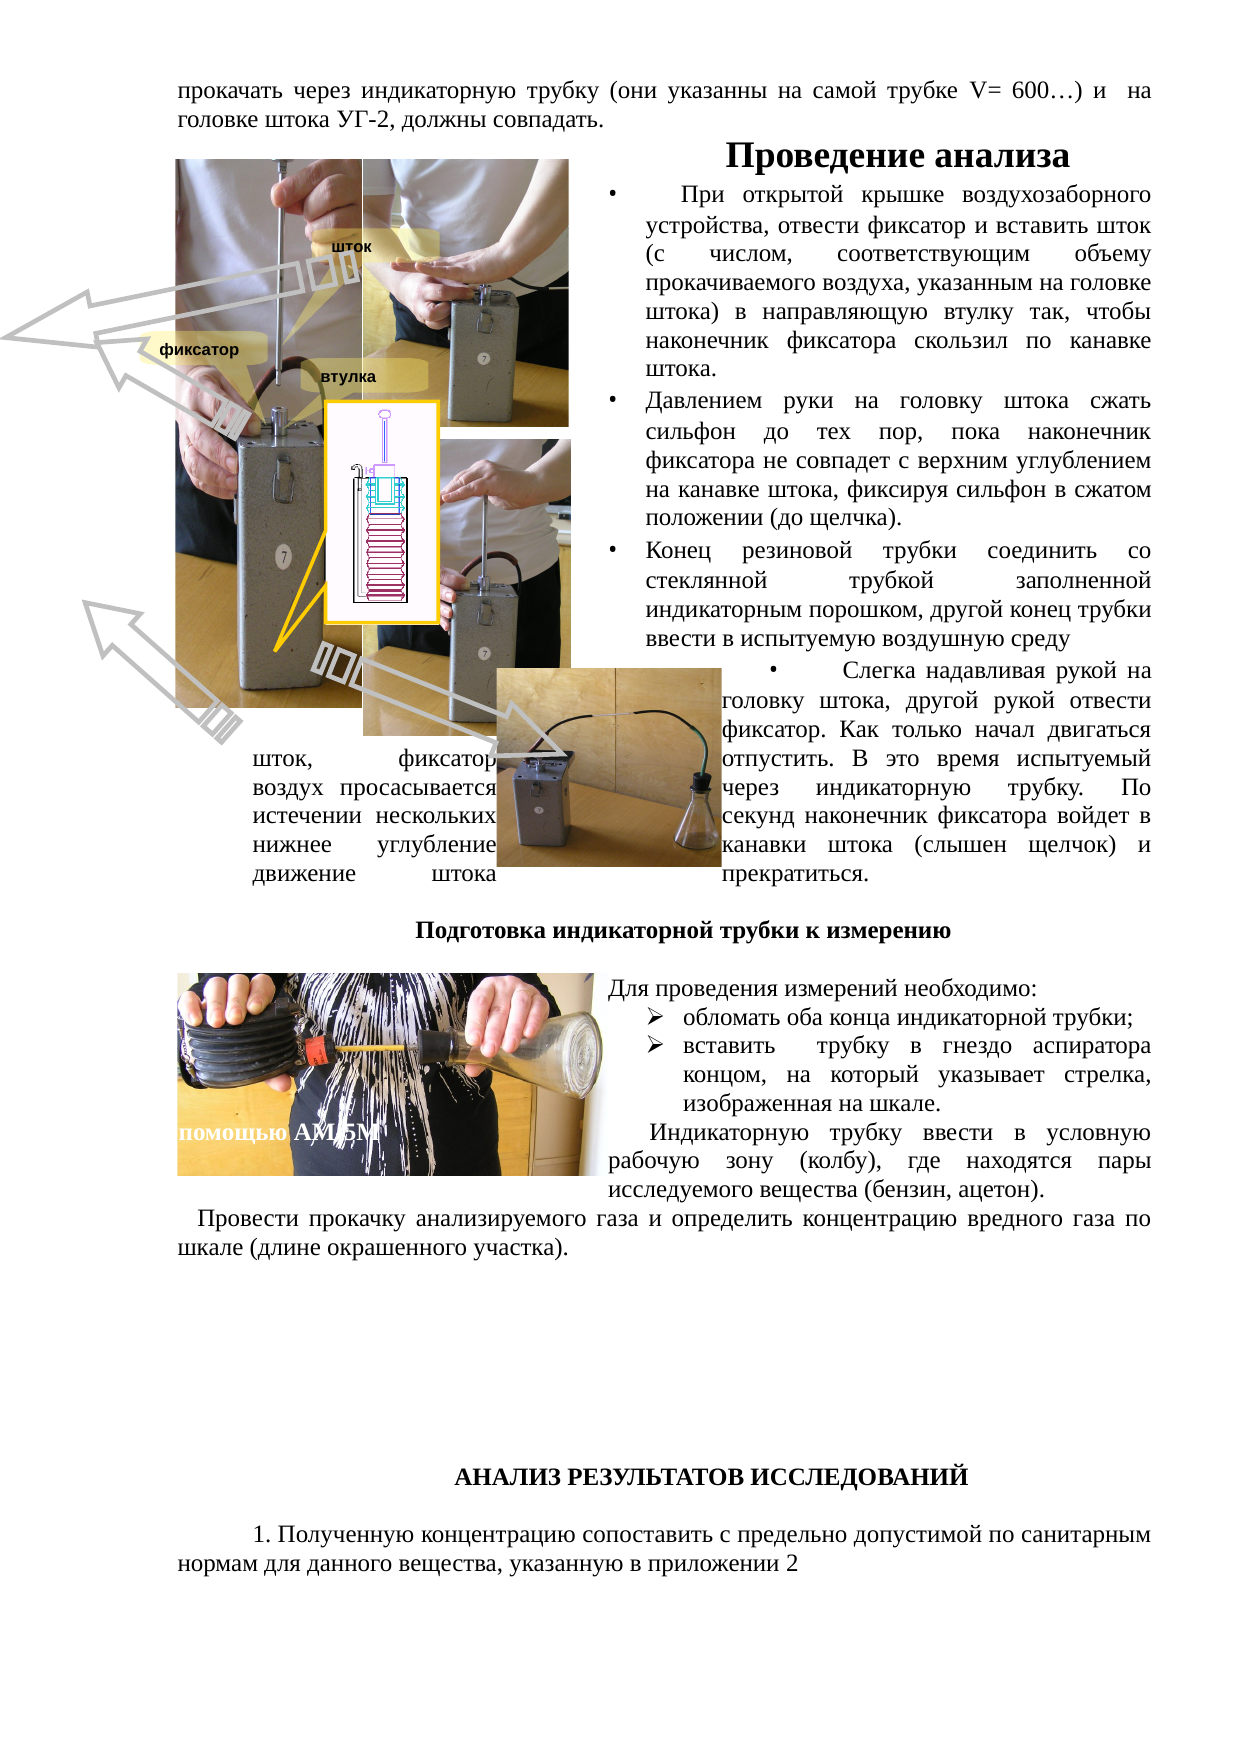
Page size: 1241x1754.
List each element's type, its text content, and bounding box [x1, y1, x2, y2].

text прокачать через индикаторную трубку (они указанны на самой трубке V= 600…) и на головке штока УГ-2, должны совпадать. [177, 75, 1152, 132]
list Конец резиновой трубки соединить со стеклянной трубкой заполненной индикаторным порошком, другой конец трубки ввести в испытуемую воздушную среду [571, 531, 1152, 652]
text 1. Полученную концентрацию сопоставить с предельно допустимой по санитарным нормам для данного вещества, указанную в приложении 2 [177, 1519, 1152, 1577]
text Провести прокачку анализируемого газа и определить концентрацию вредного газа по шкале (длине окрашенного участка). [177, 1203, 1152, 1261]
subtitle АНАЛИЗ РЕЗУЛЬТАТОВ ИССЛЕДОВАНИЙ [177, 1462, 1152, 1491]
subtitle Проведение анализа [177, 132, 1152, 176]
list Давлением руки на головку штока сжать сильфон до тех пор, пока наконечник фиксатора не совпадет с верхним углублением на канавке штока, фиксируя сильфон в сжатом положении (до щелчка). [441, 382, 1152, 531]
text Для проведения измерений необходимо: [608, 973, 1152, 1002]
subtitle Подготовка индикаторной трубки к измерению [215, 916, 1152, 944]
list обломать оба конца индикаторной трубки; [608, 1002, 1152, 1031]
text Индикаторную трубку ввести в условную рабочую зону (колбу), где находятся пары исследуемого вещества (бензин, ацетон). [177, 1117, 1152, 1203]
list Измерение с помощью АМ-5М [15, 1117, 397, 1146]
list вставить трубку в гнездо аспиратора концом, на который указывает стрелка, изображенная на шкале. [608, 1031, 1152, 1117]
list Слегка надавливая рукой на головку штока, другой рукой отвести фиксатор. Как только начал двигаться шток, фиксатор отпустить. В это время испытуемый воздух просасывается через индикаторную трубку. По истечении нескольких секунд наконечник фиксатора войдет в нижнее углубление канавки штока (слышен щелчок) и движение штока прекратиться. [215, 652, 1152, 887]
list При открытой крышке воздухозаборного устройства, отвести фиксатор и вставить шток (с числом, соответствующим объему прокачиваемого воздуха, указанным на головке штока) в направляющую втулку так, чтобы наконечник фиксатора скользил по канавке штока. [569, 176, 1152, 382]
